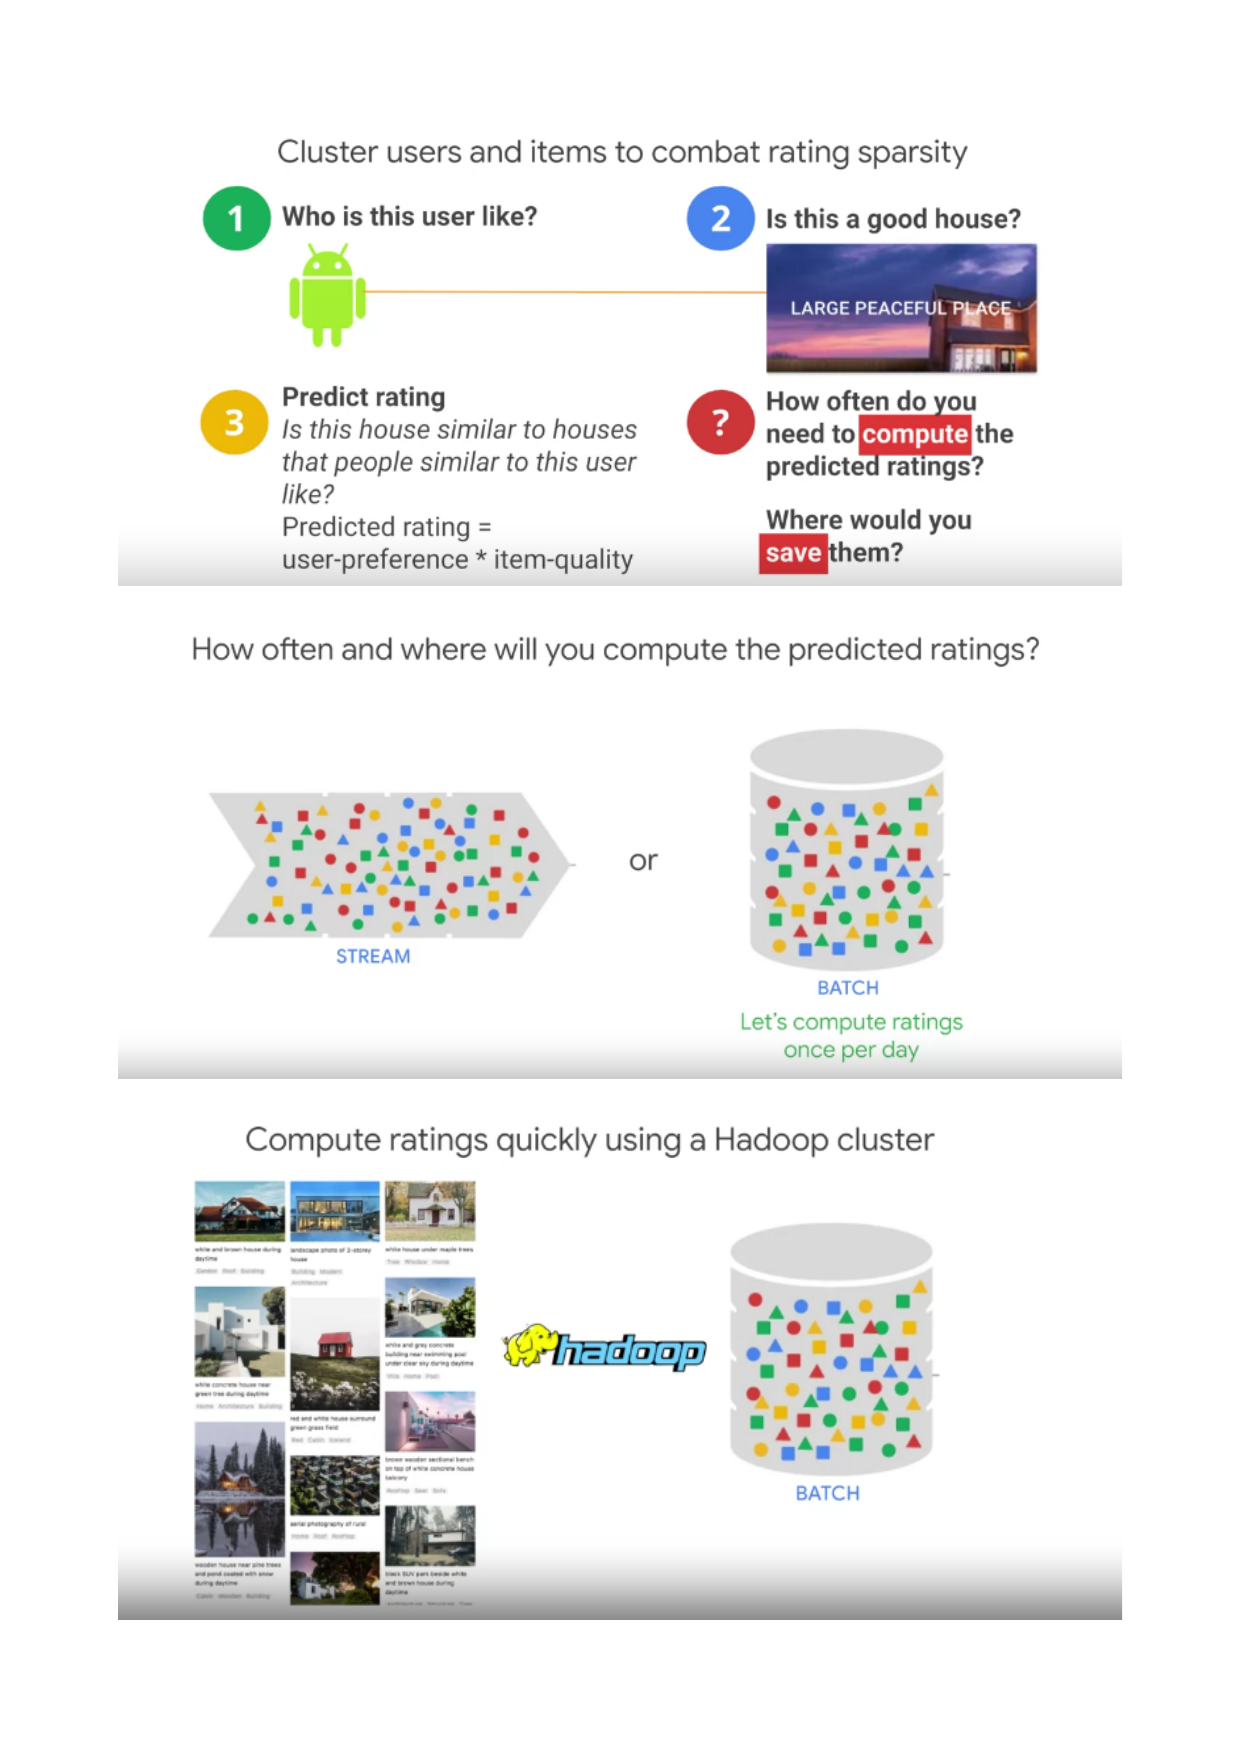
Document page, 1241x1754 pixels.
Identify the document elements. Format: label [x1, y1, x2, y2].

picture [118, 614, 1123, 1079]
picture [118, 1107, 1123, 1620]
picture [118, 118, 1123, 586]
